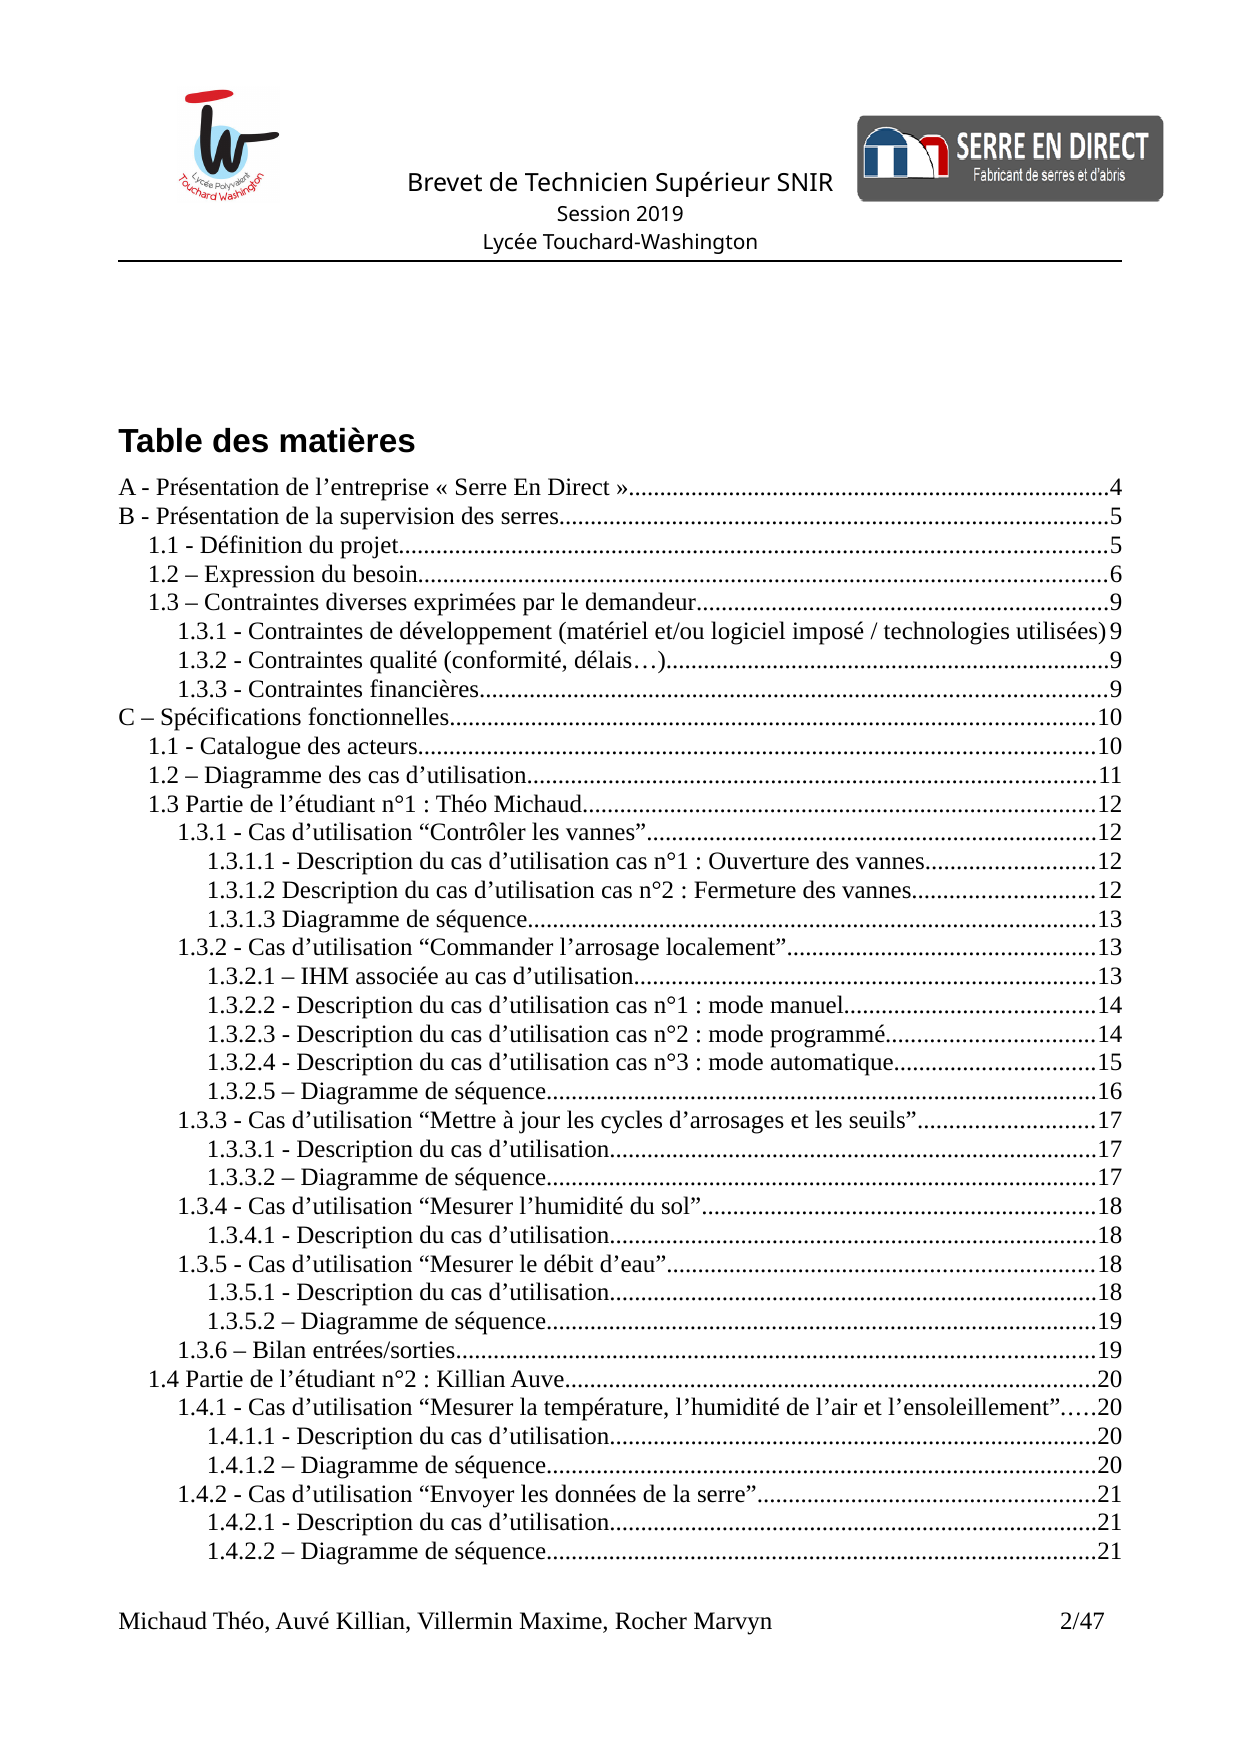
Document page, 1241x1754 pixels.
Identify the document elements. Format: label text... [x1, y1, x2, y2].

text 1.3.2.3 - Description du cas d’utilisation cas n°2 : mode programmé 14 [207, 1019, 1122, 1047]
text 1.3.1.1 - Description du cas d’utilisation cas n°1 : Ouverture des vannes 12 [207, 846, 1122, 875]
text 1.3.3 - Contraintes financières 9 [177, 674, 1122, 702]
text 1.4.1.1 - Description du cas d’utilisation 20 [207, 1421, 1122, 1450]
text 1.1 - Définition du projet 5 [148, 530, 1122, 559]
text 1.3.1.3 Diagramme de séquence 13 [207, 904, 1122, 932]
text C – Spécifications fonctionnelles 10 [118, 702, 1122, 731]
text 1.3.5.1 - Description du cas d’utilisation 18 [207, 1277, 1122, 1306]
text 1.3 Partie de l’étudiant n°1 : Théo Michaud 12 [148, 789, 1122, 817]
text 1.3.3 - Cas d’utilisation “Mettre à jour les cycles d’arrosages et les seuils” 17 [177, 1105, 1122, 1134]
text 1.3.3.1 - Description du cas d’utilisation 17 [207, 1134, 1122, 1162]
picture [176, 86, 281, 203]
text 1.4.2 - Cas d’utilisation “Envoyer les données de la serre” 21 [177, 1479, 1122, 1507]
text 1.3.2 - Contraintes qualité (conformité, délais…) 9 [177, 645, 1122, 674]
text 1.4.1.2 – Diagramme de séquence 20 [207, 1450, 1122, 1479]
subtitle Table des matières [118, 422, 1122, 460]
text 1.3.1.2 Description du cas d’utilisation cas n°2 : Fermeture des vannes 12 [207, 875, 1122, 904]
text 1.4.1 - Cas d’utilisation “Mesurer la température, l’humidité de l’air et l’ensoleillement” 20 [177, 1392, 1122, 1421]
text 1.3.2.2 - Description du cas d’utilisation cas n°1 : mode manuel 14 [207, 990, 1122, 1019]
text 1.3.2.4 - Description du cas d’utilisation cas n°3 : mode automatique 15 [207, 1047, 1122, 1076]
text 1.3.4 - Cas d’utilisation “Mesurer l’humidité du sol” 18 [177, 1191, 1122, 1220]
text 1.2 – Diagramme des cas d’utilisation 11 [148, 760, 1122, 789]
text 1.4 Partie de l’étudiant n°2 : Killian Auve 20 [148, 1364, 1122, 1392]
text 1.3.6 – Bilan entrées/sorties 19 [177, 1335, 1122, 1364]
text 1.3 – Contraintes diverses exprimées par le demandeur 9 [148, 587, 1122, 616]
text A - Présentation de l’entreprise « Serre En Direct » 4 [118, 472, 1122, 501]
text 1.3.2.5 – Diagramme de séquence 16 [207, 1076, 1122, 1105]
text 1.3.5 - Cas d’utilisation “Mesurer le débit d’eau” 18 [177, 1249, 1122, 1277]
text 1.3.4.1 - Description du cas d’utilisation 18 [207, 1220, 1122, 1249]
text 1.4.2.1 - Description du cas d’utilisation 21 [207, 1507, 1122, 1536]
text 1.4.2.2 – Diagramme de séquence 21 [207, 1536, 1122, 1565]
text B - Présentation de la supervision des serres 5 [118, 501, 1122, 530]
text 1.1 - Catalogue des acteurs 10 [148, 731, 1122, 760]
text 1.2 – Expression du besoin 6 [148, 559, 1122, 587]
text 1.3.1 - Contraintes de développement (matériel et/ou logiciel imposé / technologies utilisées) 9 [177, 616, 1122, 645]
picture [852, 113, 1167, 206]
text 1.3.3.2 – Diagramme de séquence 17 [207, 1162, 1122, 1191]
text 1.3.2 - Cas d’utilisation “Commander l’arrosage localement” 13 [177, 932, 1122, 961]
text 1.3.2.1 – IHM associée au cas d’utilisation 13 [207, 961, 1122, 990]
text 1.3.1 - Cas d’utilisation “Contrôler les vannes” 12 [177, 817, 1122, 846]
text 1.3.5.2 – Diagramme de séquence 19 [207, 1306, 1122, 1335]
